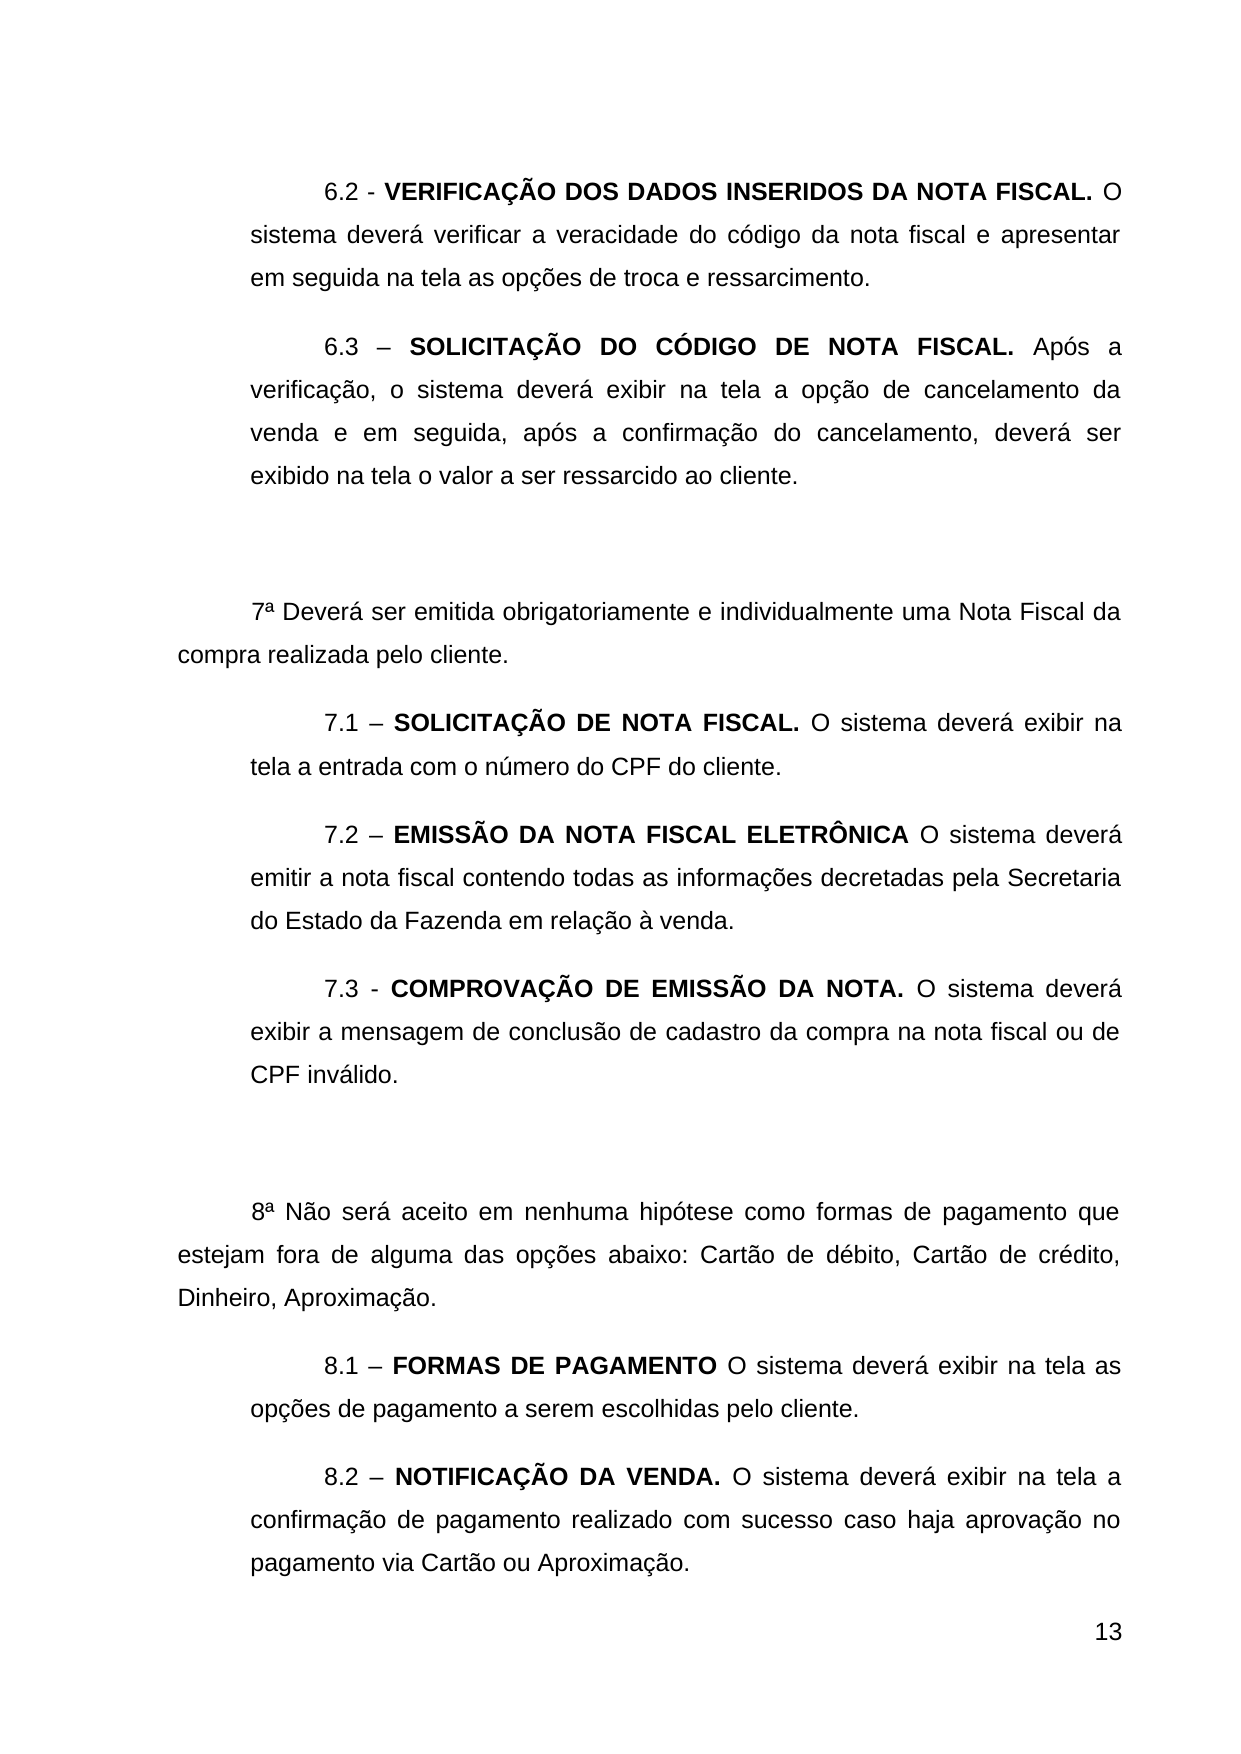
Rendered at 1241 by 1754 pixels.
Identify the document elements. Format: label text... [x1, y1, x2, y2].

text 8.2 – NOTIFICAÇÃO DA VENDA. O sistema deverá exibir na tela a confirmação de pagamento realizado com sucesso caso haja aprovação no pagamento via Cartão ou Aproximação. [250, 1462, 1122, 1577]
text 8ª Não será aceito em nenhuma hipótese como formas de pagamento que estejam fora de alguma das opções abaixo: Cartão de débito, Cartão de crédito, Dinheiro, Aproximação. [177, 1197, 1122, 1312]
text 6.3 – SOLICITAÇÃO DO CÓDIGO DE NOTA FISCAL. Após a verificação, o sistema deverá exibir na tela a opção de cancelamento da venda e em seguida, após a confirmação do cancelamento, deverá ser exibido na tela o valor a ser ressarcido ao cliente. [250, 332, 1122, 490]
text 8.1 – FORMAS DE PAGAMENTO O sistema deverá exibir na tela as opções de pagamento a serem escolhidas pelo cliente. [250, 1351, 1122, 1423]
text 7.3 - COMPROVAÇÃO DE EMISSÃO DA NOTA. O sistema deverá exibir a mensagem de conclusão de cadastro da compra na nota fiscal ou de CPF inválido. [250, 974, 1122, 1089]
text 7ª Deverá ser emitida obrigatoriamente e individualmente uma Nota Fiscal da compra realizada pelo cliente. [177, 597, 1122, 669]
text 7.2 – EMISSÃO DA NOTA FISCAL ELETRÔNICA O sistema deverá emitir a nota fiscal contendo todas as informações decretadas pela Secretaria do Estado da Fazenda em relação à venda. [250, 820, 1122, 935]
text 7.1 – SOLICITAÇÃO DE NOTA FISCAL. O sistema deverá exibir na tela a entrada com o número do CPF do cliente. [250, 708, 1122, 780]
text 6.2 - VERIFICAÇÃO DOS DADOS INSERIDOS DA NOTA FISCAL. O sistema deverá verificar a veracidade do código da nota fiscal e apresentar em seguida na tela as opções de troca e ressarcimento. [250, 177, 1122, 292]
